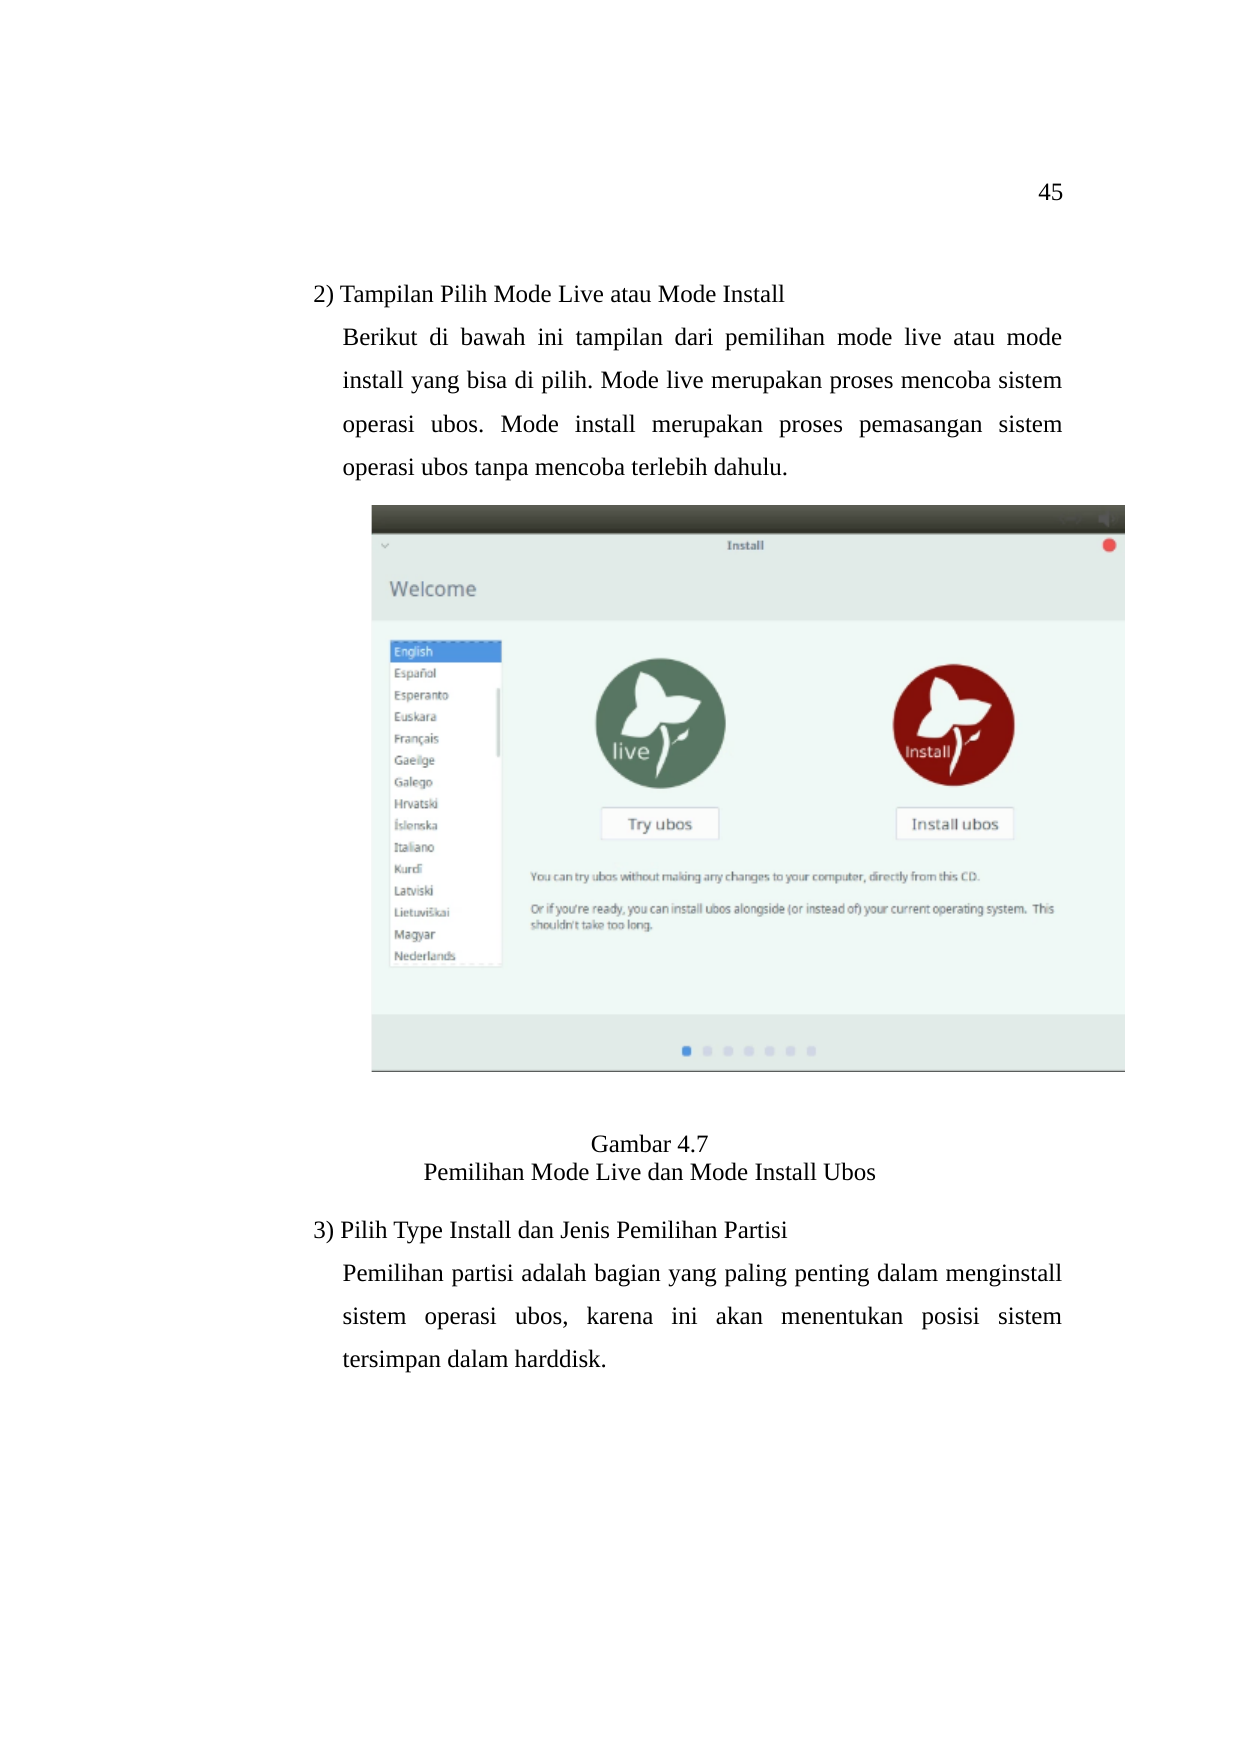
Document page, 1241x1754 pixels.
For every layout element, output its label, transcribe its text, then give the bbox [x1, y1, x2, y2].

text 3) Pilih Type Install dan Jenis Pemilihan Partisi [313, 1215, 1063, 1244]
picture [371, 505, 1125, 1072]
text 2) Tampilan Pilih Mode Live atau Mode Install [313, 279, 1063, 308]
text Gambar 4.7 [236, 1129, 1063, 1157]
text Berikut di bawah ini tampilan dari pemilihan mode live atau mode install yang bisa di pilih. Mode live merupakan proses mencoba sistem operasi ubos. Mode install merupakan proses pemasangan sistem operasi ubos tanpa mencoba terlebih dahulu. [342, 322, 1063, 481]
text Pemilihan Mode Live dan Mode Install Ubos [236, 1157, 1063, 1186]
text Pemilihan partisi adalah bagian yang paling penting dalam menginstall sistem operasi ubos, karena ini akan menentukan posisi sistem tersimpan dalam harddisk. [342, 1258, 1063, 1373]
